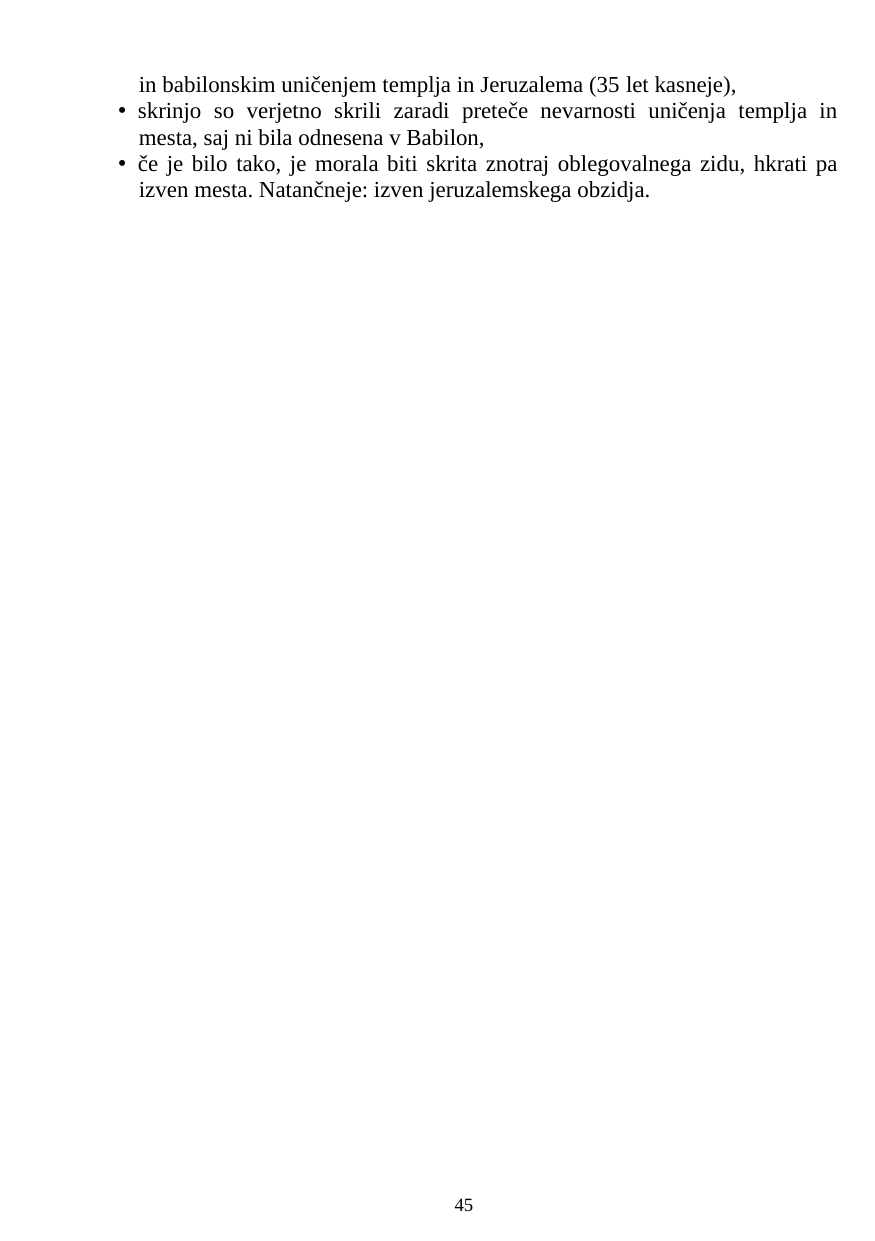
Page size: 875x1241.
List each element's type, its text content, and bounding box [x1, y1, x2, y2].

list in babilonskim uničenjem templja in Jeruzalema (35 let kasneje), [118, 71, 839, 97]
list če je bilo tako, je morala biti skrita znotraj oblegovalnega zidu, hkrati pa izven mesta. Natančneje: izven jeruzalemskega obzidja. [118, 150, 839, 203]
list skrinjo so verjetno skrili zaradi preteče nevarnosti uničenja templja in mesta, saj ni bila odnesena v Babilon, [118, 97, 839, 150]
